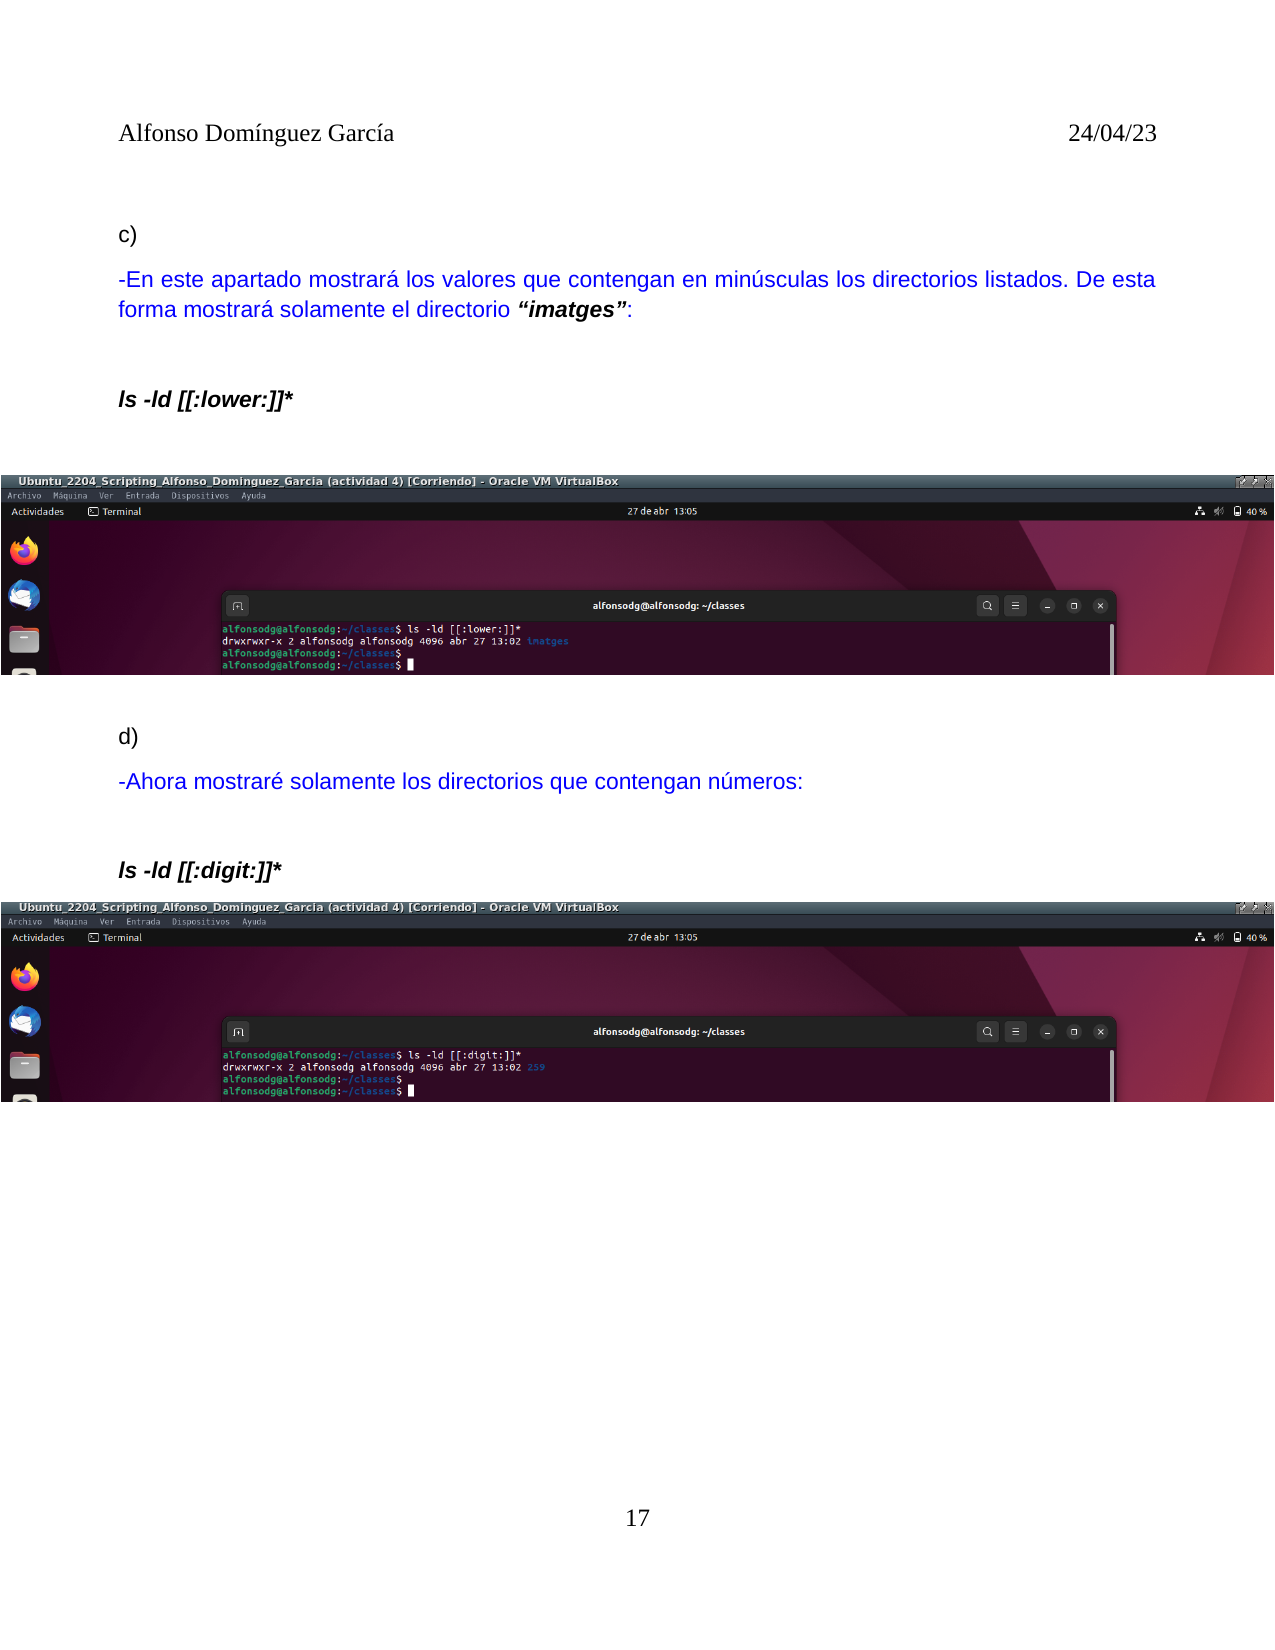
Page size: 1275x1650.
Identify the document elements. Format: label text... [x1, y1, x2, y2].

text d) [118, 723, 1157, 749]
text -Ahora mostraré solamente los directorios que contengan números: [118, 768, 1157, 794]
picture [1, 902, 1274, 1102]
text c) [118, 221, 1157, 247]
text -En este apartado mostrará los valores que contengan en minúsculas los directorios listados. De esta forma mostrará solamente el directorio “imatges”: [118, 266, 1157, 322]
text ls -ld [[:lower:]]* [118, 386, 1157, 412]
picture [1, 475, 1274, 675]
text ls -ld [[:digit:]]* [118, 857, 1157, 883]
